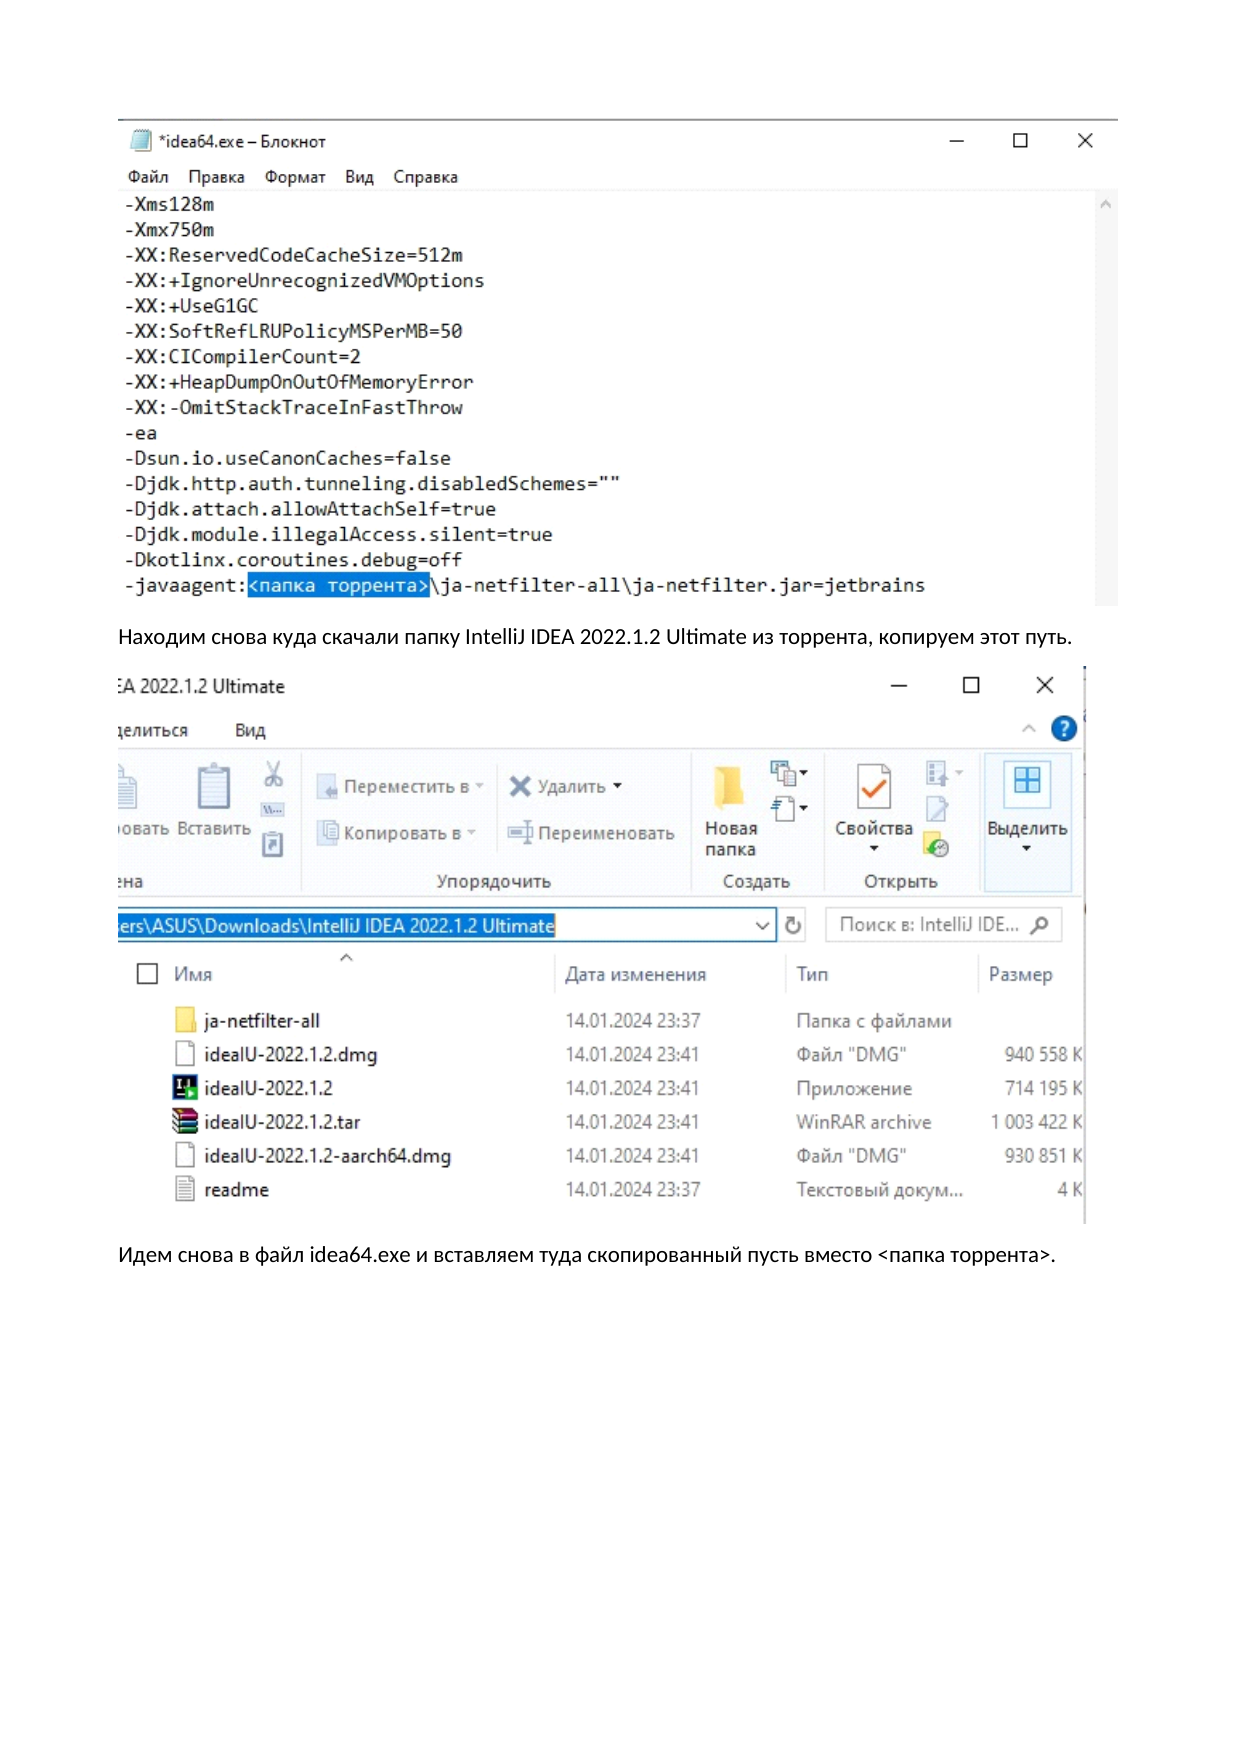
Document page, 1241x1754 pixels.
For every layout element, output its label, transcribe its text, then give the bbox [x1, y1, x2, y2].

text Идем снова в файл idea64.exe и вставляем туда скопированный пусть вместо <папка торрента>. [118, 1240, 1122, 1268]
text Находим снова куда скачали папку IntelliJ IDEA 2022.1.2 Ultimate из торрента, копируем этот путь. [118, 622, 1122, 650]
